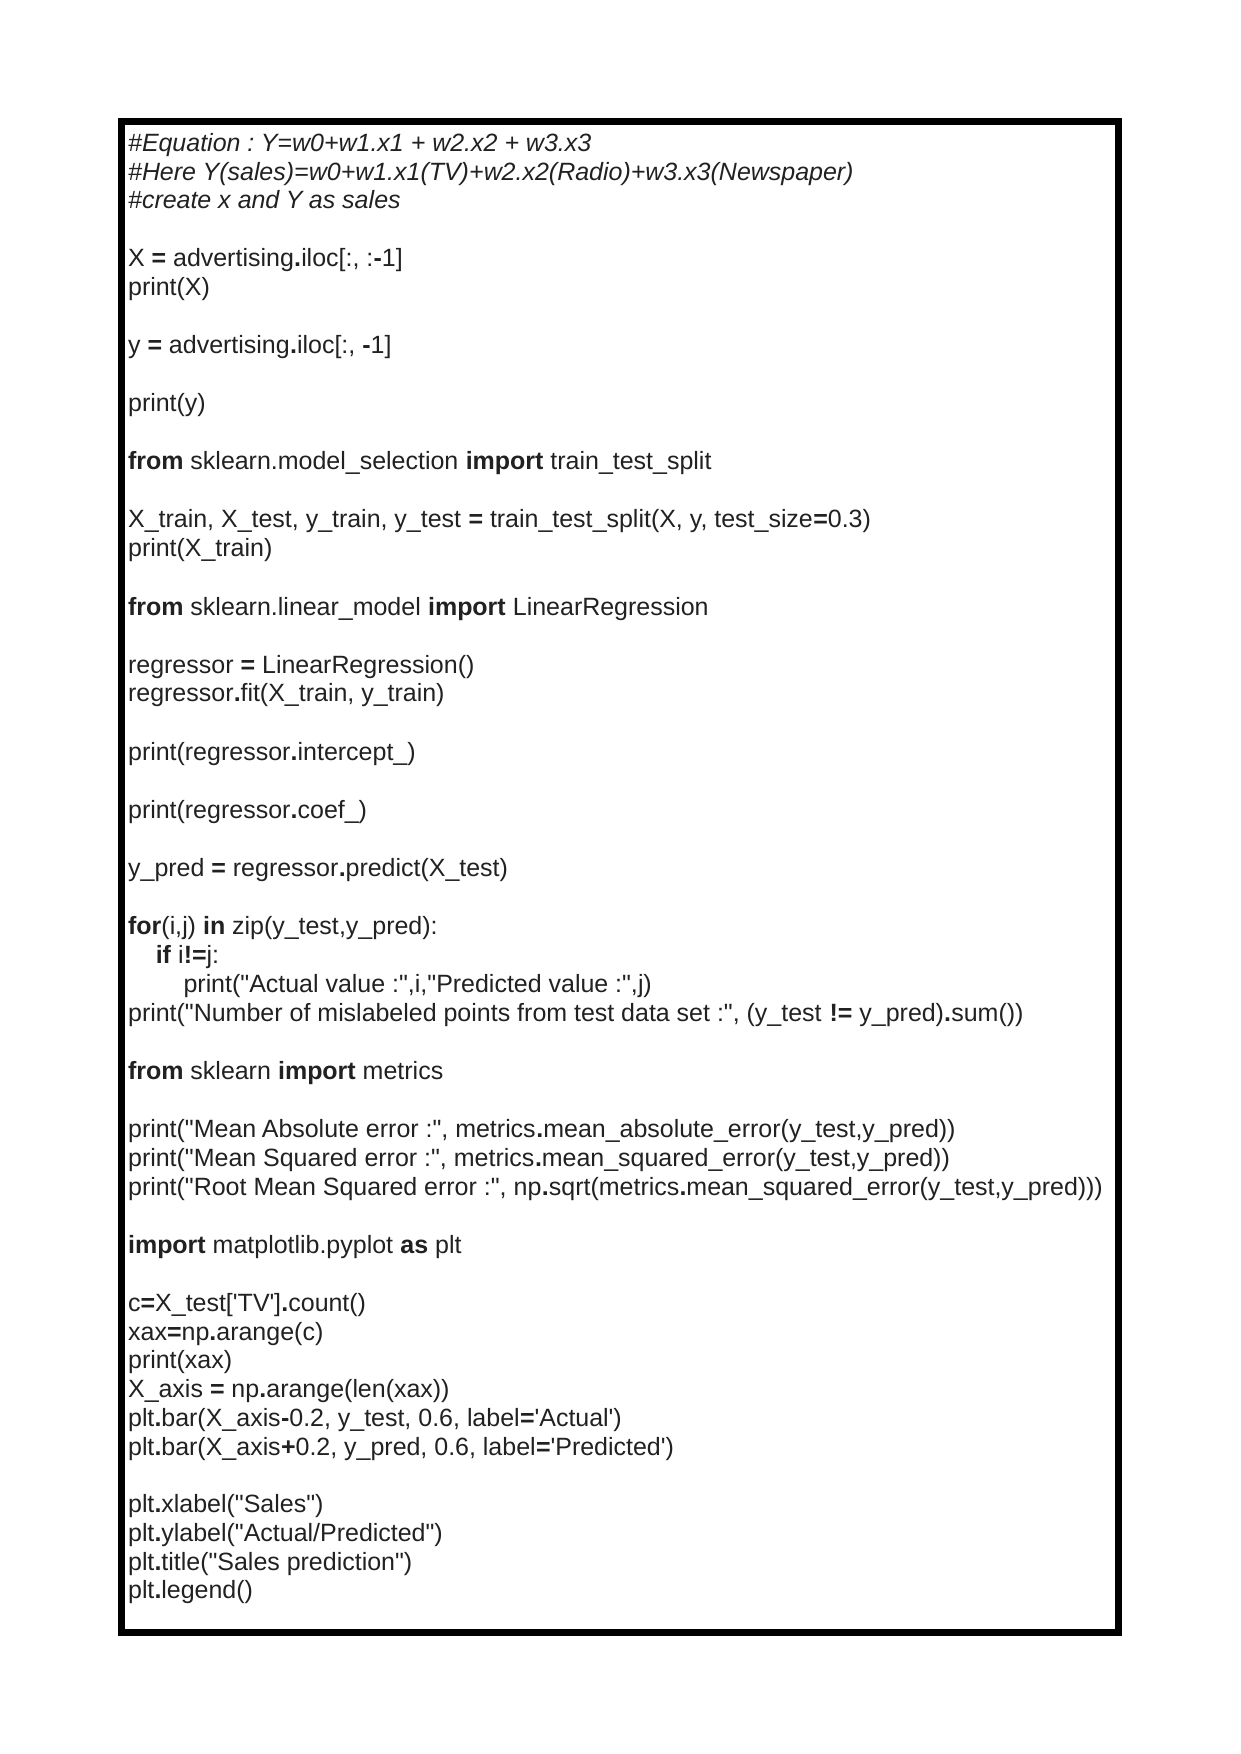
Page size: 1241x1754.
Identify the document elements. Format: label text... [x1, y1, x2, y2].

text plt.xlabel("Sales") [128, 1489, 1112, 1518]
text if i!=j: [128, 940, 1112, 969]
text y_pred = regressor.predict(X_test) [128, 853, 1112, 882]
text import matplotlib.pyplot as plt [128, 1230, 1112, 1258]
text for(i,j) in zip(y_test,y_pred): [128, 911, 1112, 940]
text regressor = LinearRegression() [128, 650, 1112, 678]
text X_axis = np.arange(len(xax)) [128, 1374, 1112, 1403]
text print(xax) [128, 1346, 1112, 1374]
text print(X) [128, 272, 1112, 300]
text X = advertising.iloc[:, :-1] [128, 243, 1112, 272]
text plt.title("Sales prediction") [128, 1547, 1112, 1576]
text plt.bar(X_axis-0.2, y_test, 0.6, label='Actual') [128, 1403, 1112, 1432]
text print("Number of mislabeled points from test data set :", (y_test != y_pred).sum()) [128, 998, 1112, 1026]
text #Equation : Y=w0+w1.x1 + w2.x2 + w3.x3 [128, 128, 1112, 157]
text from sklearn.model_selection import train_test_split [128, 446, 1112, 475]
text plt.ylabel("Actual/Predicted") [128, 1518, 1112, 1547]
text from sklearn import metrics [128, 1056, 1112, 1084]
text X_train, X_test, y_train, y_test = train_test_split(X, y, test_size=0.3) [128, 504, 1112, 533]
text print("Mean Squared error :", metrics.mean_squared_error(y_test,y_pred)) [128, 1143, 1112, 1172]
text xax=np.arange(c) [128, 1317, 1112, 1346]
text #create x and Y as sales [128, 185, 1112, 214]
text print(regressor.intercept_) [128, 737, 1112, 765]
text print(X_train) [128, 533, 1112, 562]
text plt.bar(X_axis+0.2, y_pred, 0.6, label='Predicted') [128, 1432, 1112, 1461]
text y = advertising.iloc[:, -1] [128, 330, 1112, 358]
text print("Root Mean Squared error :", np.sqrt(metrics.mean_squared_error(y_test,y_pred))) [128, 1172, 1112, 1200]
text print(regressor.coef_) [128, 795, 1112, 824]
text #Here Y(sales)=w0+w1.x1(TV)+w2.x2(Radio)+w3.x3(Newspaper) [128, 157, 1112, 185]
text plt.legend() [128, 1576, 1112, 1604]
text regressor.fit(X_train, y_train) [128, 678, 1112, 707]
text print("Mean Absolute error :", metrics.mean_absolute_error(y_test,y_pred)) [128, 1114, 1112, 1143]
text print("Actual value :",i,"Predicted value :",j) [128, 969, 1112, 998]
text c=X_test['TV'].count() [128, 1288, 1112, 1317]
text from sklearn.linear_model import LinearRegression [128, 591, 1112, 620]
text print(y) [128, 388, 1112, 417]
